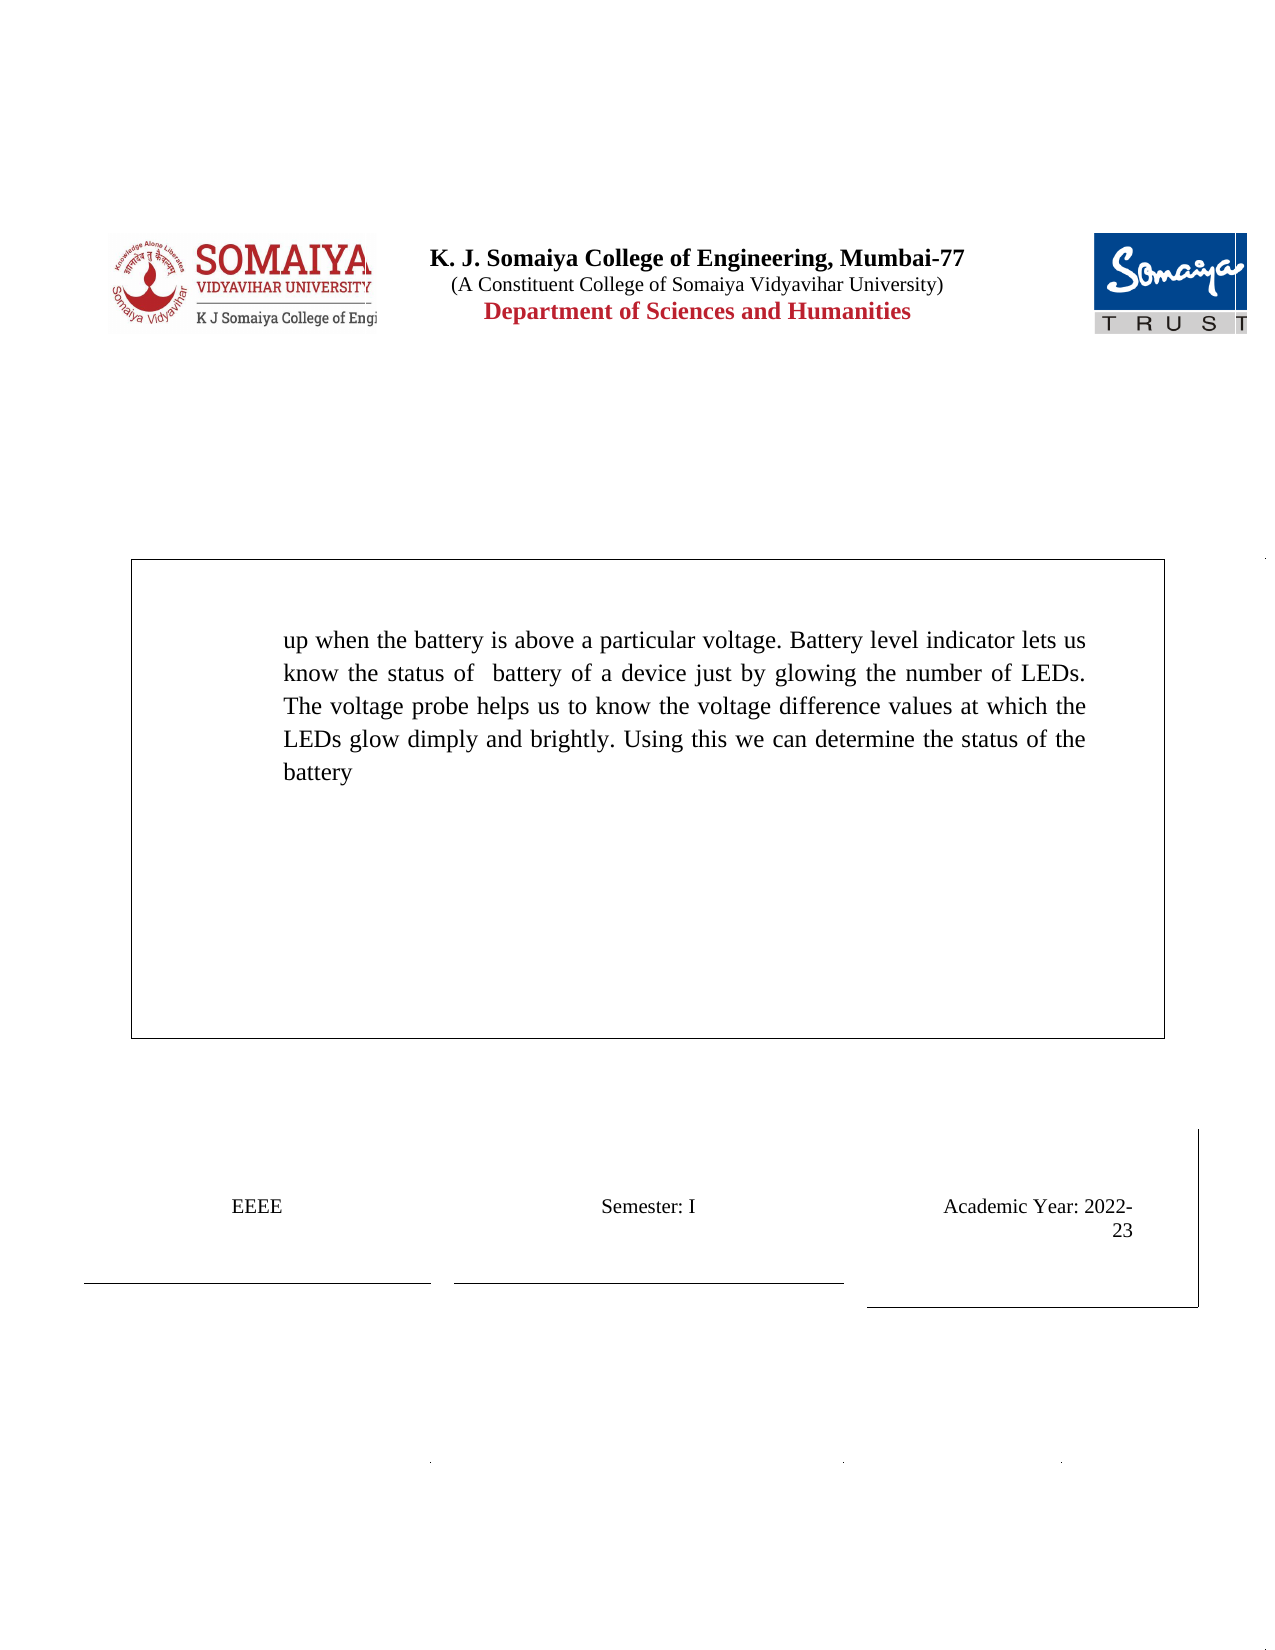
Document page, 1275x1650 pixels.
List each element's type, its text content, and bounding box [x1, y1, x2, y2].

table_cell Mention some applications of battery level indicator. Ans. A battery indicator is a device which gives information about a battery. This will usually be a visual indication of the battery's state of charge. Some of its applications are battery indicators in power banks, wireless earphones , laptops and many other battery appliances. Explain practical usage of Voltage- division concept? Ans. A voltage divider can be used to scale down a very high voltage so that it can be measured by a volt meter. The high voltage is applied across the divider, and the divider output—which outputs a lower voltage that is within the meter's input range—is measured by the meter. Explain working of Battery Level Indicator implemented in this experiment in your own words? Ans. We used the concept of Voltage division wherein we have connected the resistors in parallel to each other so that the leds connected next to it only lights up when the battery is above a particular voltage. Battery level indicator lets us know the status of battery of a device just by glowing the number of LEDs. The voltage probe helps us to know the voltage difference values at which the LEDs glow dimply and brightly. Using this we can determine the status of the battery [219, 561, 1152, 1012]
table_cell Mention some applications of battery level indicator. Ans. A battery indicator is a device which gives information about a battery. This will usually be a visual indication of the battery's state of charge. Some of its applications are battery indicators in power banks, wireless earphones , laptops and many other battery appliances. Explain practical usage of Voltage- division concept? Ans. A voltage divider can be used to scale down a very high voltage so that it can be measured by a volt meter. The high voltage is applied across the divider, and the divider output—which outputs a lower voltage that is within the meter's input range—is measured by the meter. Explain working of Battery Level Indicator implemented in this experiment in your own words? Ans. We used the concept of Voltage division wherein we have connected the resistors in parallel to each other so that the leds connected next to it only lights up when the battery is above a particular voltage. Battery level indicator lets us know the status of battery of a device just by glowing the number of LEDs. The voltage probe helps us to know the voltage difference values at which the LEDs glow dimply and brightly. Using this we can determine the status of the battery [132, 560, 1164, 1038]
